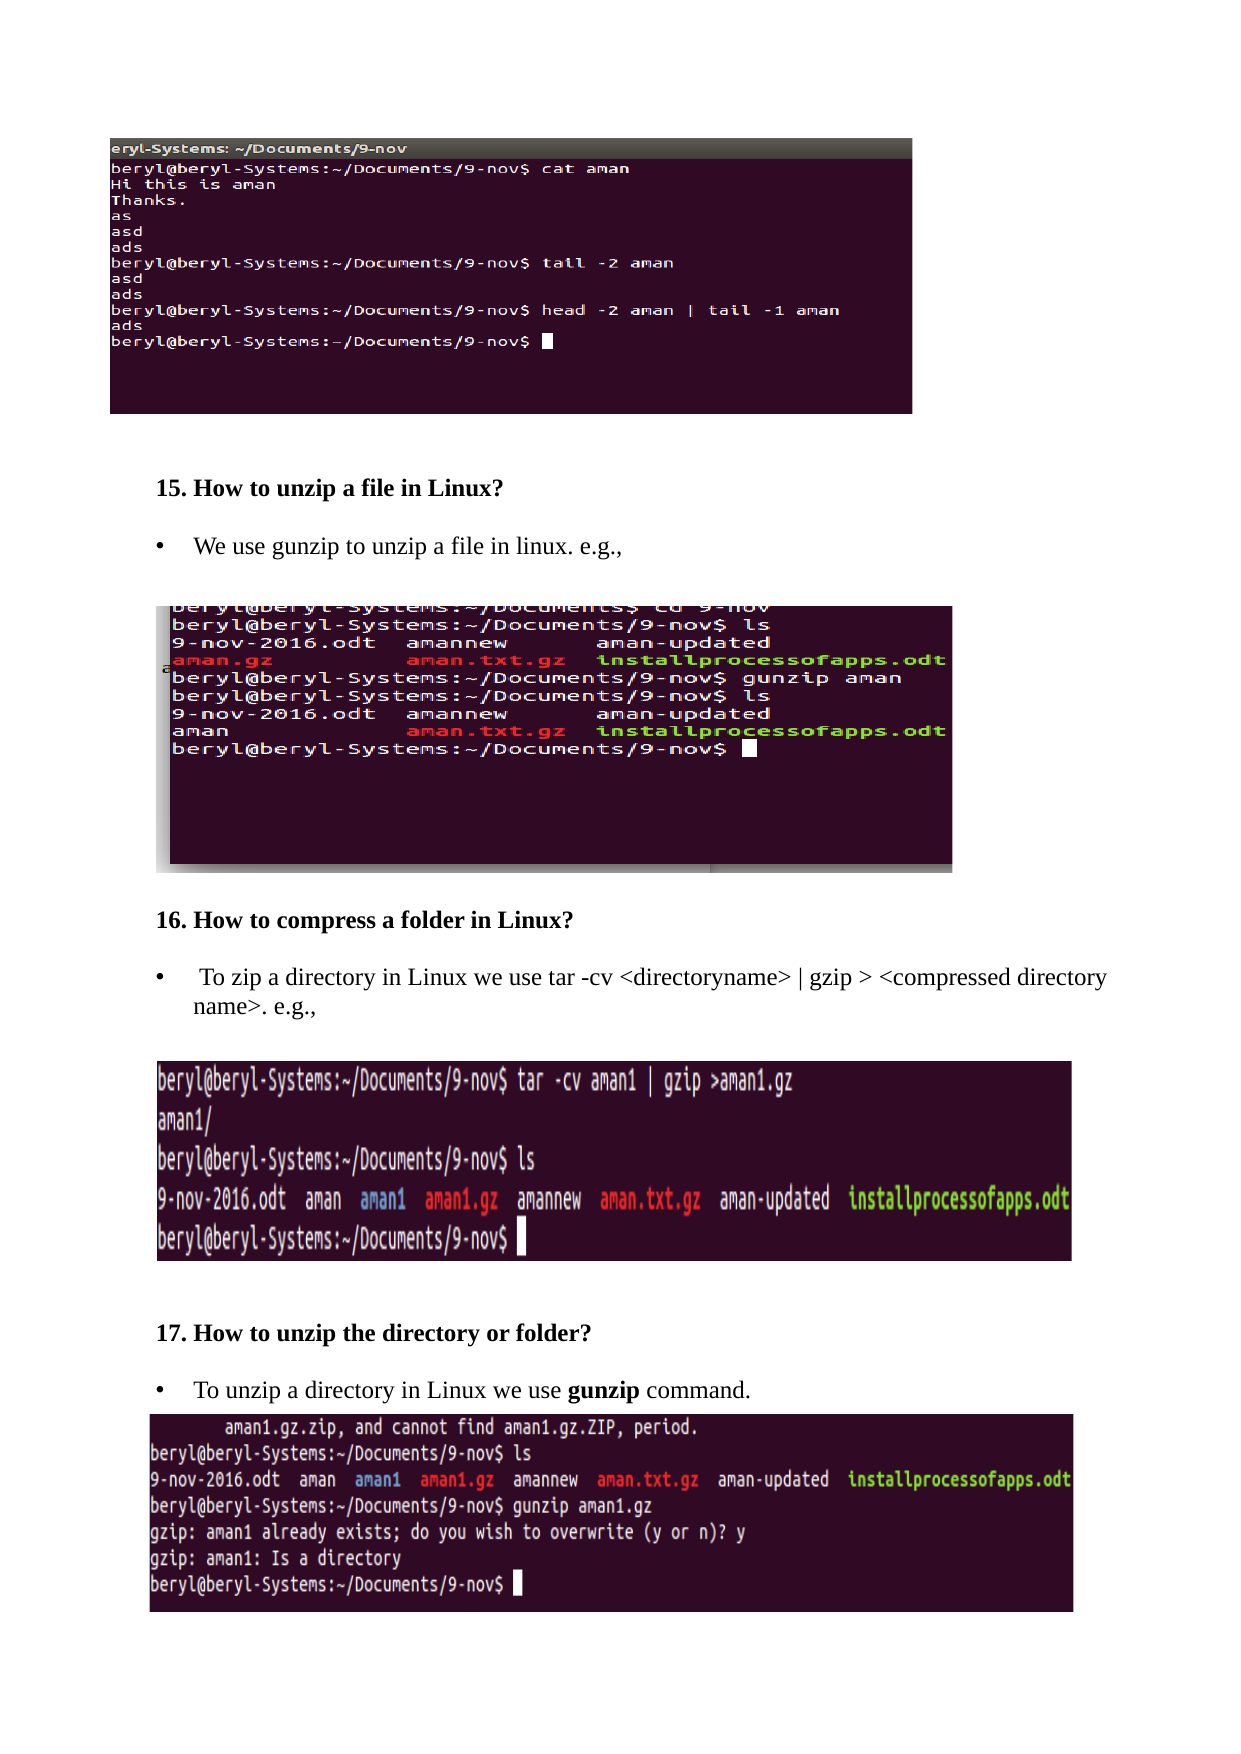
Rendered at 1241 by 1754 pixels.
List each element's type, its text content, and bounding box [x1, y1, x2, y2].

picture [157, 1169, 464, 1261]
list We use gunzip to unzip a file in linux. e.g., [156, 531, 1122, 560]
table_header [118, 413, 379, 445]
list To zip a directory in Linux we use tar -cv <directoryname> | gzip > <compressed directory name>. e.g., [156, 962, 1122, 1020]
table_header [379, 118, 1109, 445]
list How to compress a folder in Linux? [156, 905, 1122, 933]
list How to unzip a file in Linux? [156, 473, 1122, 502]
list To unzip a directory in Linux we use gunzip command. [156, 1375, 1122, 1404]
list How to unzip the directory or folder? [156, 1318, 1122, 1346]
picture [631, 606, 953, 873]
table_header [118, 118, 379, 138]
